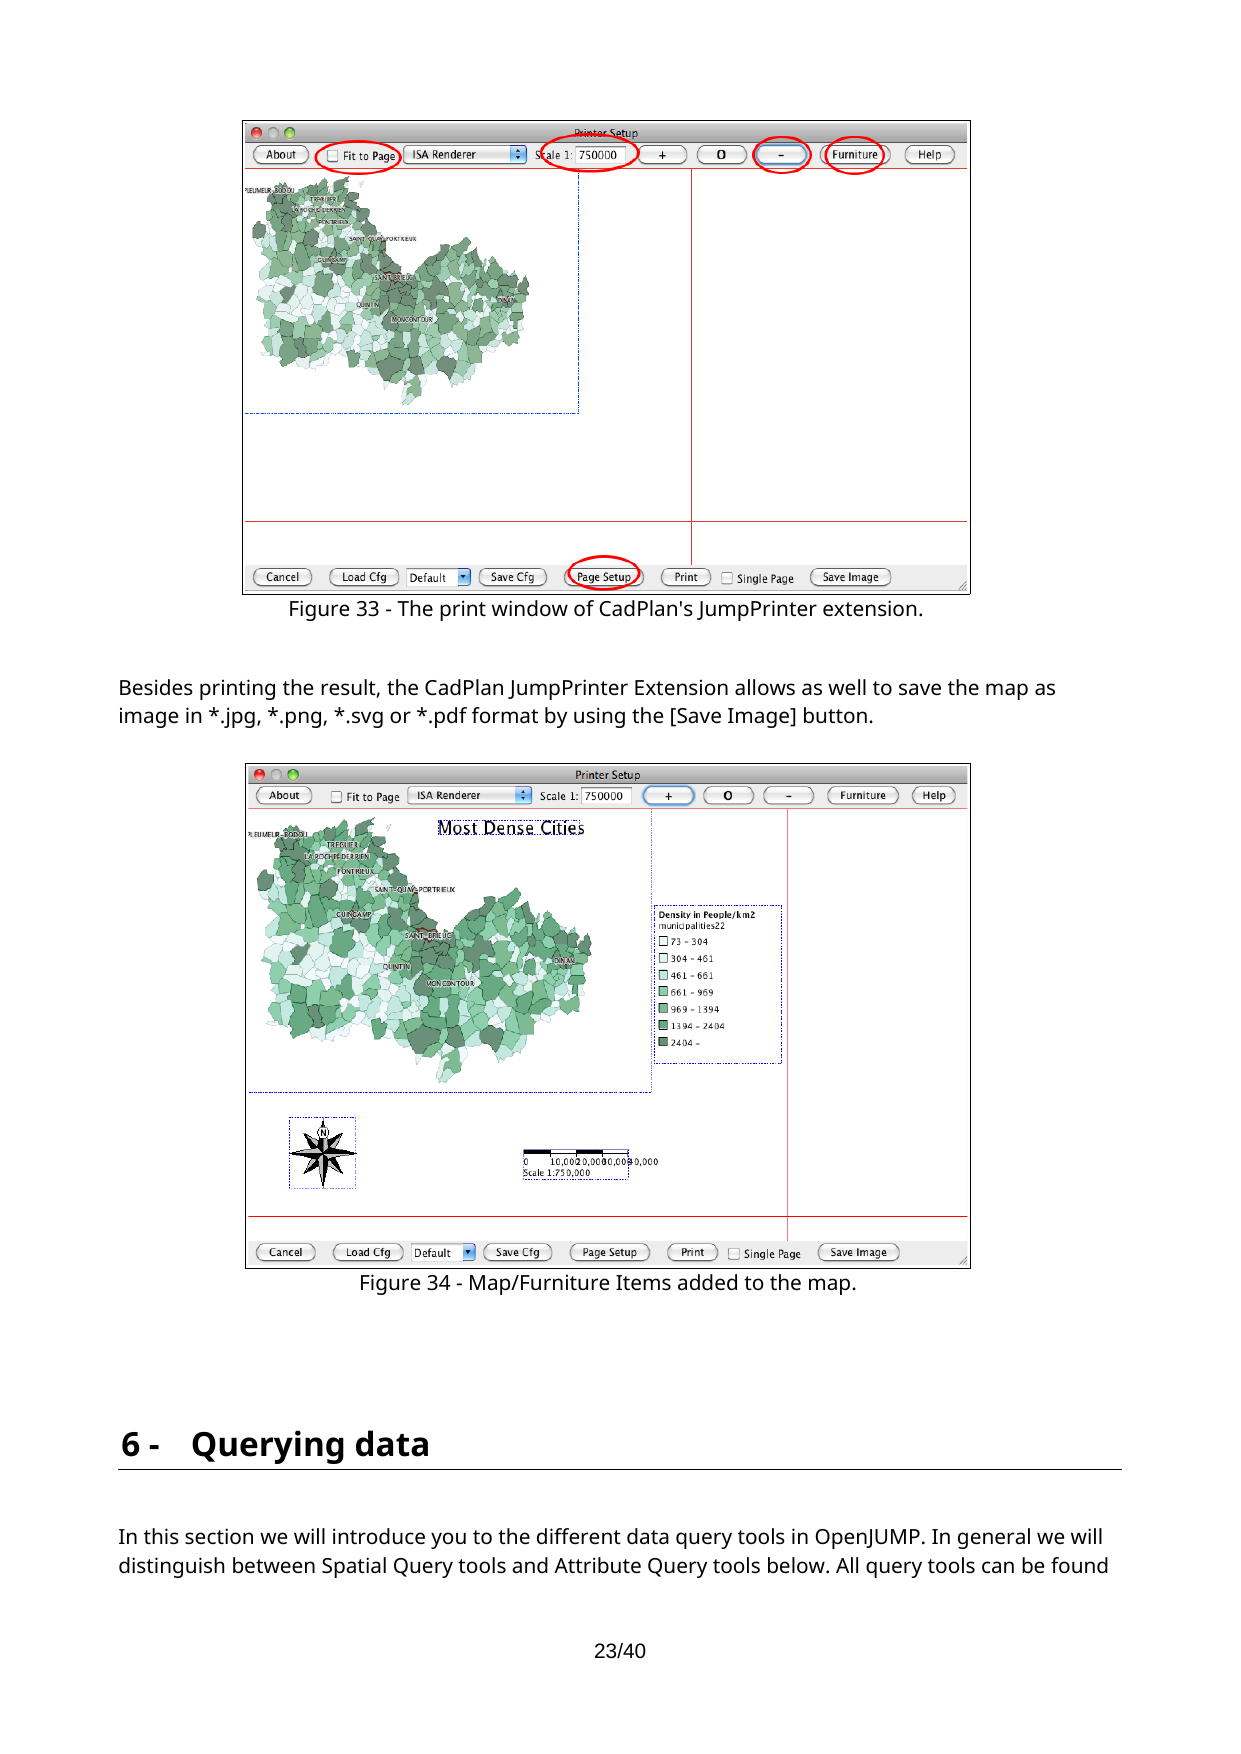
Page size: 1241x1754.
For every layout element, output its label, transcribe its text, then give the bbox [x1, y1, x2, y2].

text [243, 121, 970, 594]
subtitle Querying data [118, 1418, 1122, 1469]
picture [248, 766, 968, 1265]
picture [245, 123, 967, 591]
text In this section we will introduce you to the different data query tools in OpenJUMP. In general we will distinguish between Spatial Query tools and Attribute Query tools below. All query tools can be found [118, 1522, 1122, 1579]
text Besides printing the result, the CadPlan JumpPrinter Extension allows as well to save the map as image in *.jpg, *.png, *.svg or *.pdf format by using the [Save Image] button. [118, 673, 1122, 730]
text Figure 34 - Map/Furniture Items added to the map. [179, 775, 1036, 1296]
text Figure 33 - The print window of CadPlan's JumpPrinter extension. [172, 132, 1040, 623]
text [246, 764, 970, 1268]
